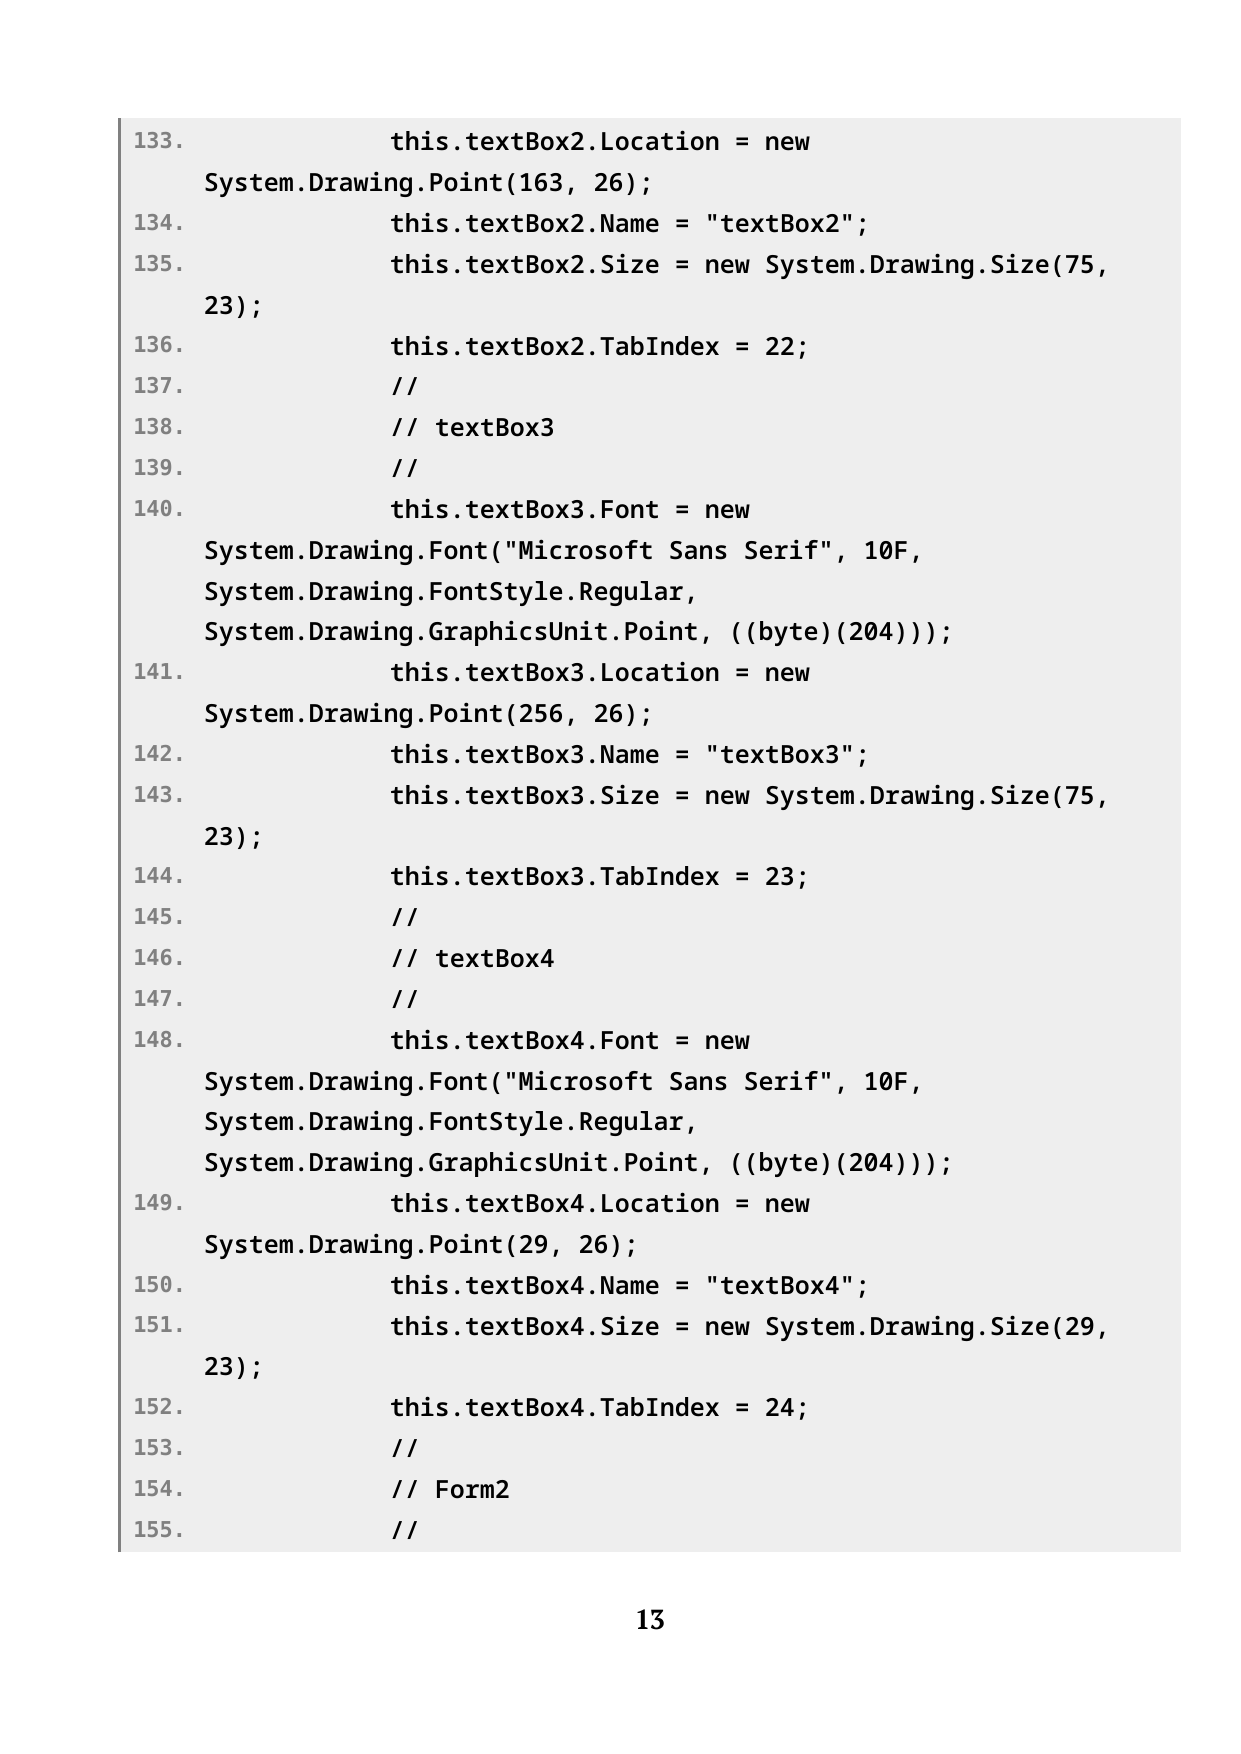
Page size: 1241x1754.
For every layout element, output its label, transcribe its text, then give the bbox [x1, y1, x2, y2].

list this.textBox2.Name = "textBox2"; [121, 200, 1181, 240]
list // [121, 1506, 1181, 1552]
list this.textBox3.Size = new System.Drawing.Size(75, 23); [121, 771, 1181, 852]
list this.textBox2.TabIndex = 22; [121, 322, 1181, 362]
list // Form2 [121, 1466, 1181, 1506]
list this.textBox4.Location = new System.Drawing.Point(29, 26); [121, 1180, 1181, 1261]
list this.textBox3.Name = "textBox3"; [121, 731, 1181, 771]
list this.textBox4.Size = new System.Drawing.Size(29, 23); [121, 1302, 1181, 1383]
list // [121, 1425, 1181, 1465]
list // [121, 976, 1181, 1016]
list this.textBox3.Font = new System.Drawing.Font("Microsoft Sans Serif", 10F, System.Drawing.FontStyle.Regular, System.Drawing.GraphicsUnit.Point, ((byte)(204))); [121, 486, 1181, 648]
list // textBox4 [121, 935, 1181, 975]
list this.textBox4.Name = "textBox4"; [121, 1261, 1181, 1301]
list this.textBox2.Size = new System.Drawing.Size(75, 23); [121, 241, 1181, 321]
list // [121, 894, 1181, 934]
list // textBox3 [121, 404, 1181, 444]
list // [121, 363, 1181, 403]
list this.textBox4.TabIndex = 24; [121, 1384, 1181, 1424]
list // [121, 445, 1181, 485]
list this.textBox4.Font = new System.Drawing.Font("Microsoft Sans Serif", 10F, System.Drawing.FontStyle.Regular, System.Drawing.GraphicsUnit.Point, ((byte)(204))); [121, 1016, 1181, 1179]
list this.textBox2.Location = new System.Drawing.Point(163, 26); [121, 118, 1181, 199]
list this.textBox3.Location = new System.Drawing.Point(256, 26); [121, 649, 1181, 730]
list this.textBox3.TabIndex = 23; [121, 853, 1181, 893]
